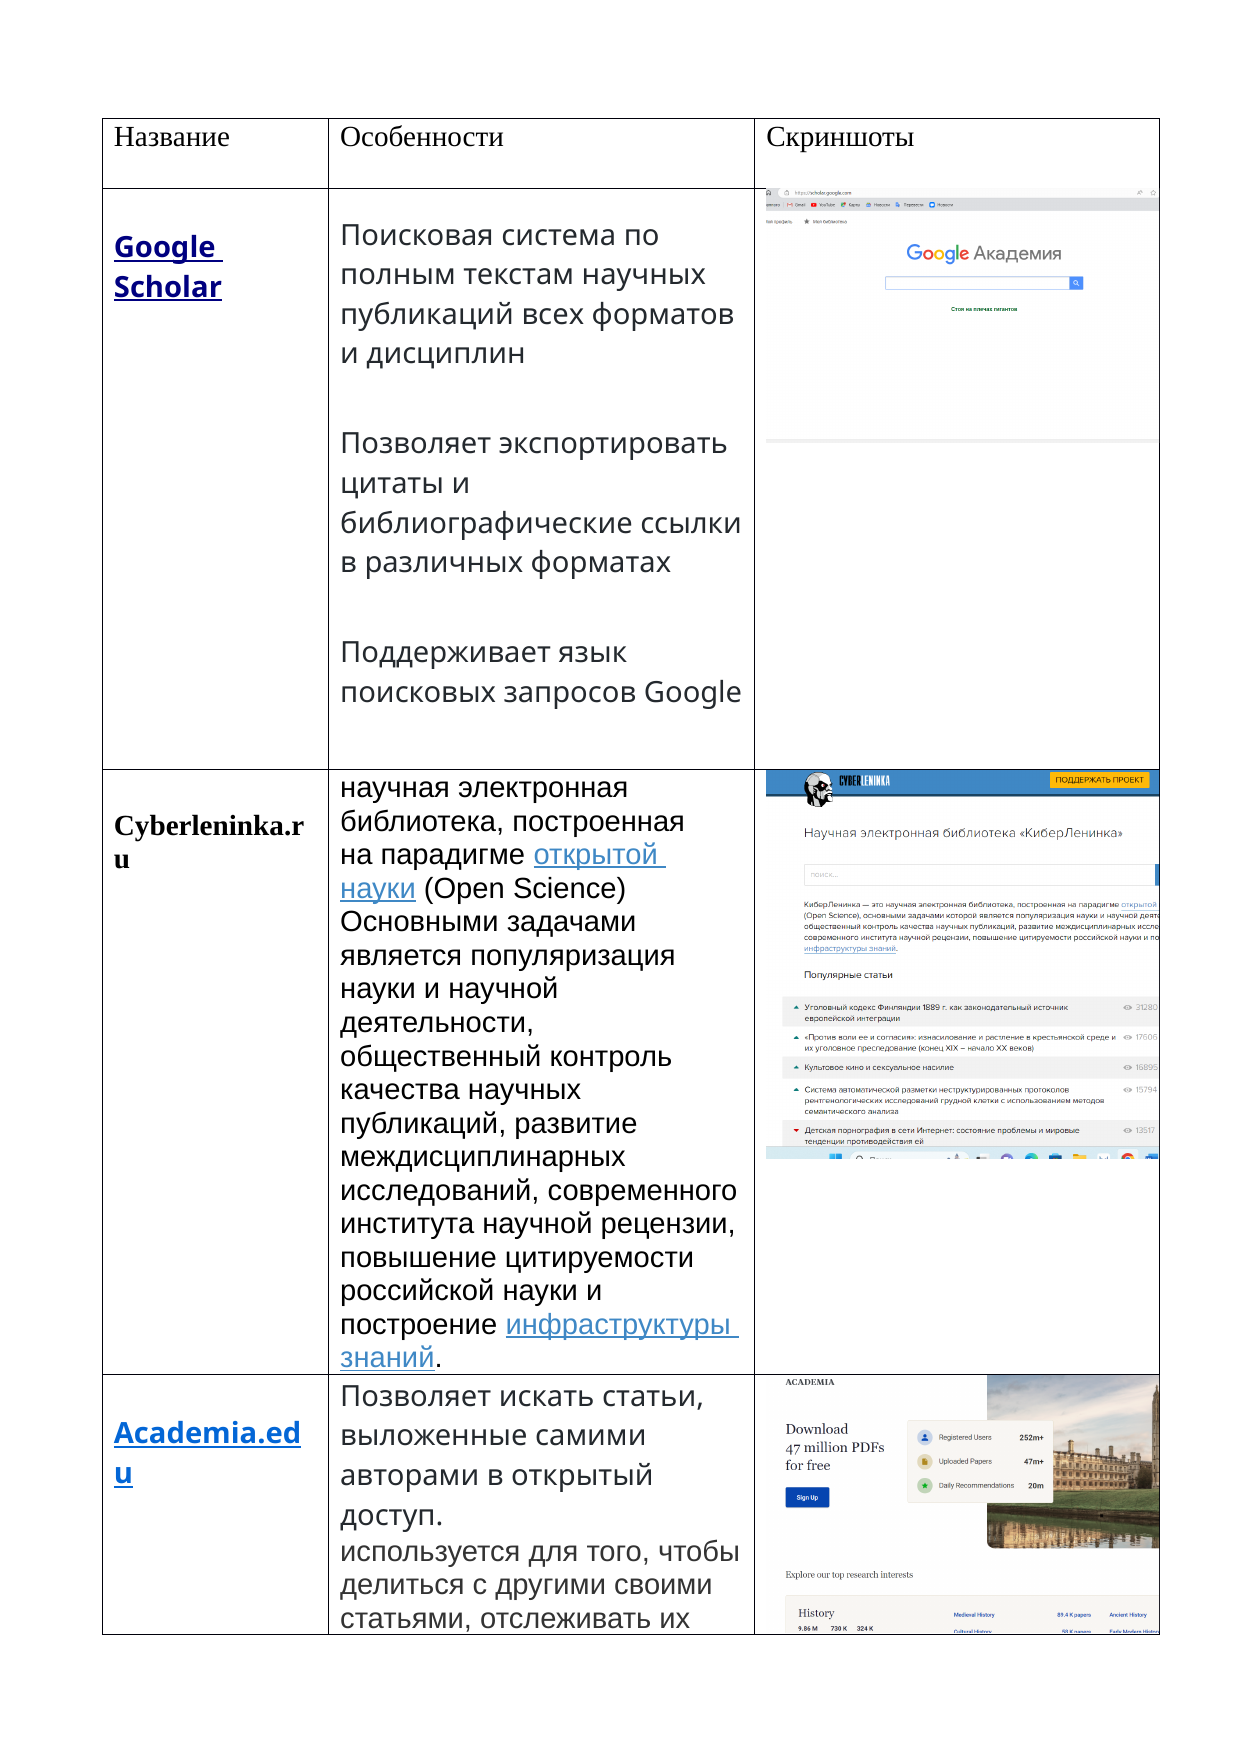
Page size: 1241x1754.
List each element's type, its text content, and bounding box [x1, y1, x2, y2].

picture [766, 770, 1160, 1159]
table_cell Поисковая система по полным текстам научных публикаций всех форматов и дисциплин Позволяет экспортировать цитаты и библиографические ссылки в различных форматах Поддерживает язык поисковых запросов Google [329, 189, 754, 769]
table_header Скриншоты [755, 119, 1159, 188]
picture [766, 188, 1160, 443]
table_cell Google Scholar [103, 189, 328, 769]
table_header Название [103, 119, 328, 188]
table_cell научная электронная библиотека, построенная на парадигме открытой науки (Open Science) Основными задачами является популяризация науки и научной деятельности, общественный контроль качества научных публикаций, развитие междисциплинарных исследований, современного института научной рецензии, повышение цитируемости российской науки и построение инфраструктуры знаний. [329, 770, 754, 1374]
table_header Особенности [329, 119, 754, 188]
table_cell [755, 770, 1159, 1374]
table_cell [755, 189, 1159, 769]
table_cell Cyberleninka.ru [103, 770, 328, 1374]
picture [766, 1375, 1160, 1633]
table_cell [755, 1375, 1159, 1634]
table_cell Academia.edu [103, 1375, 328, 1634]
